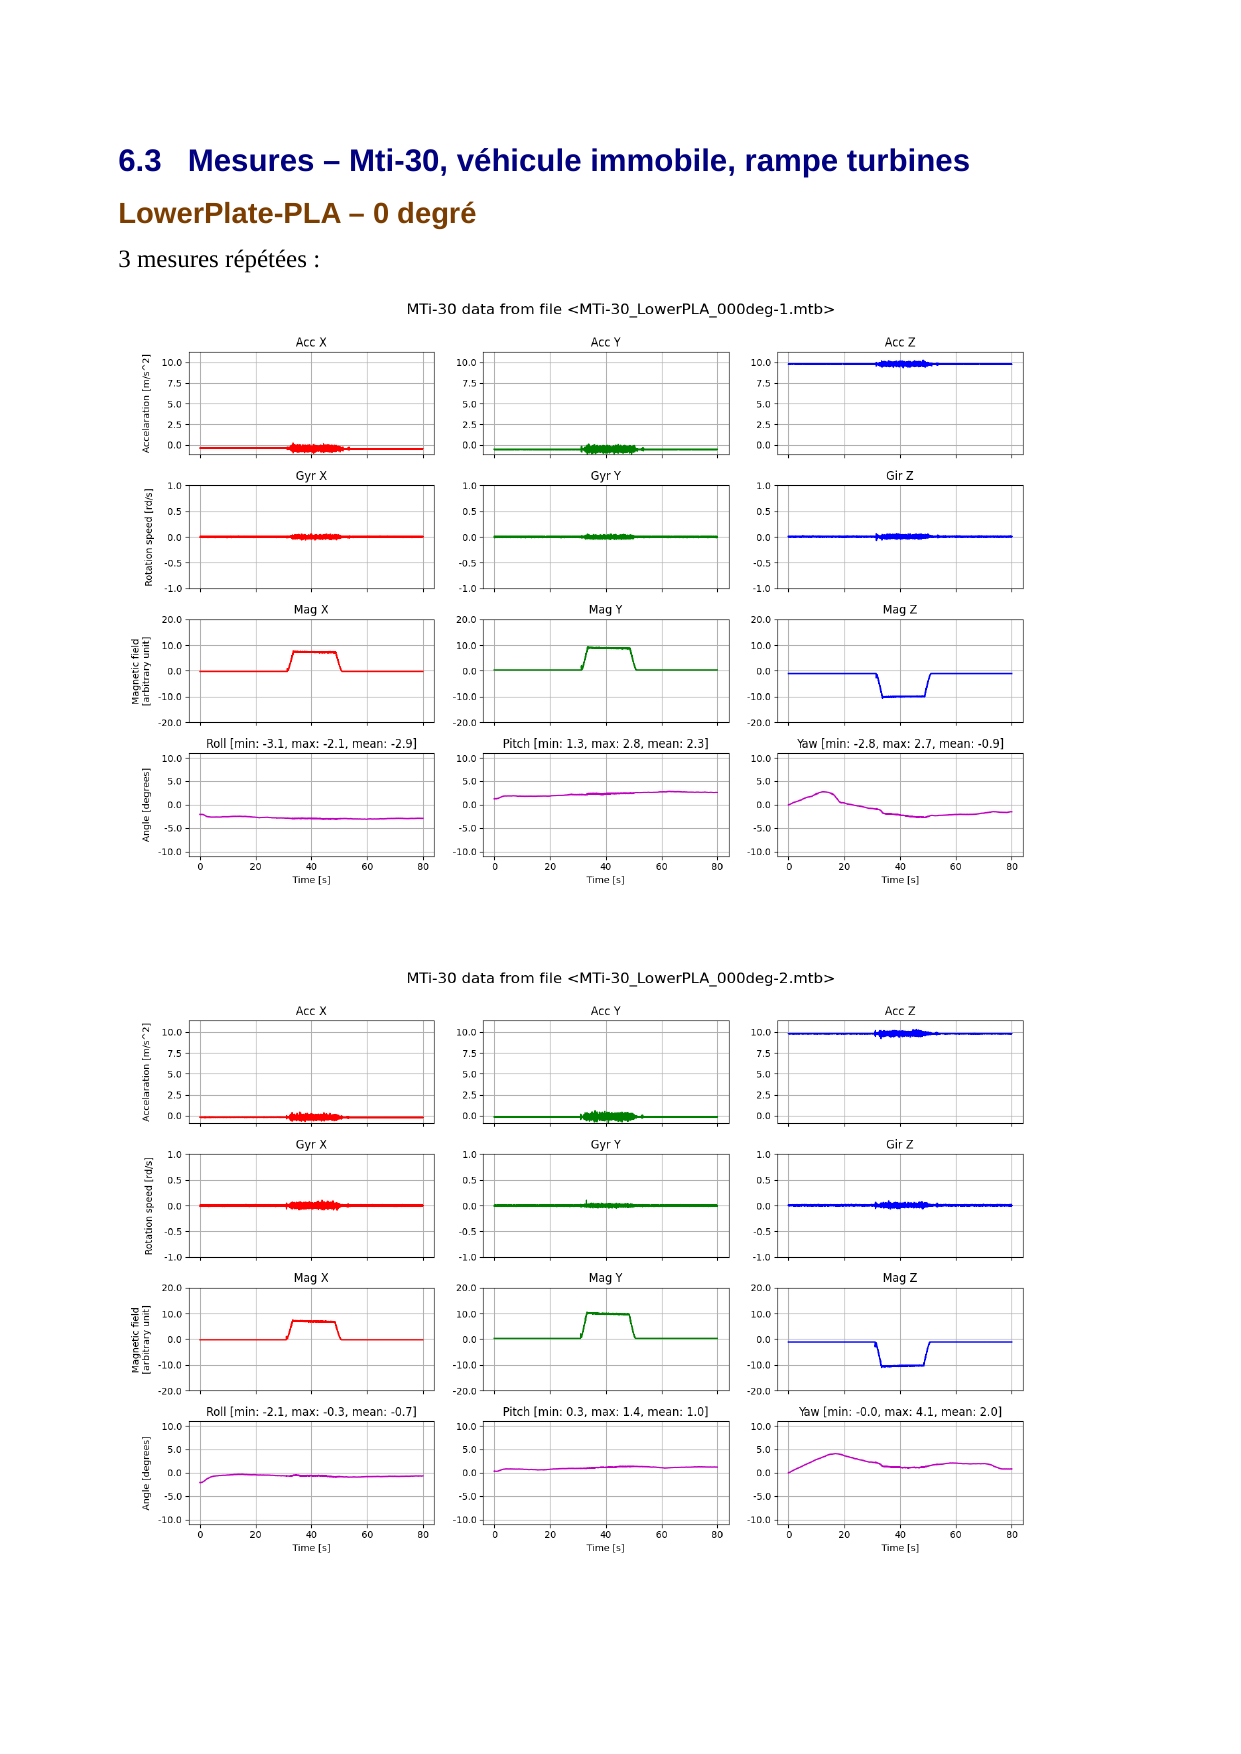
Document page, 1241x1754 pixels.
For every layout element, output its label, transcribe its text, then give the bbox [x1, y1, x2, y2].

text 3 mesures répétées : [118, 244, 1122, 273]
subtitle Mesures – Mti-30, véhicule immobile, rampe turbines [118, 142, 1122, 178]
subtitle LowerPlate-PLA – 0 degré [118, 196, 1122, 229]
picture [118, 960, 1123, 1563]
picture [118, 292, 1123, 895]
